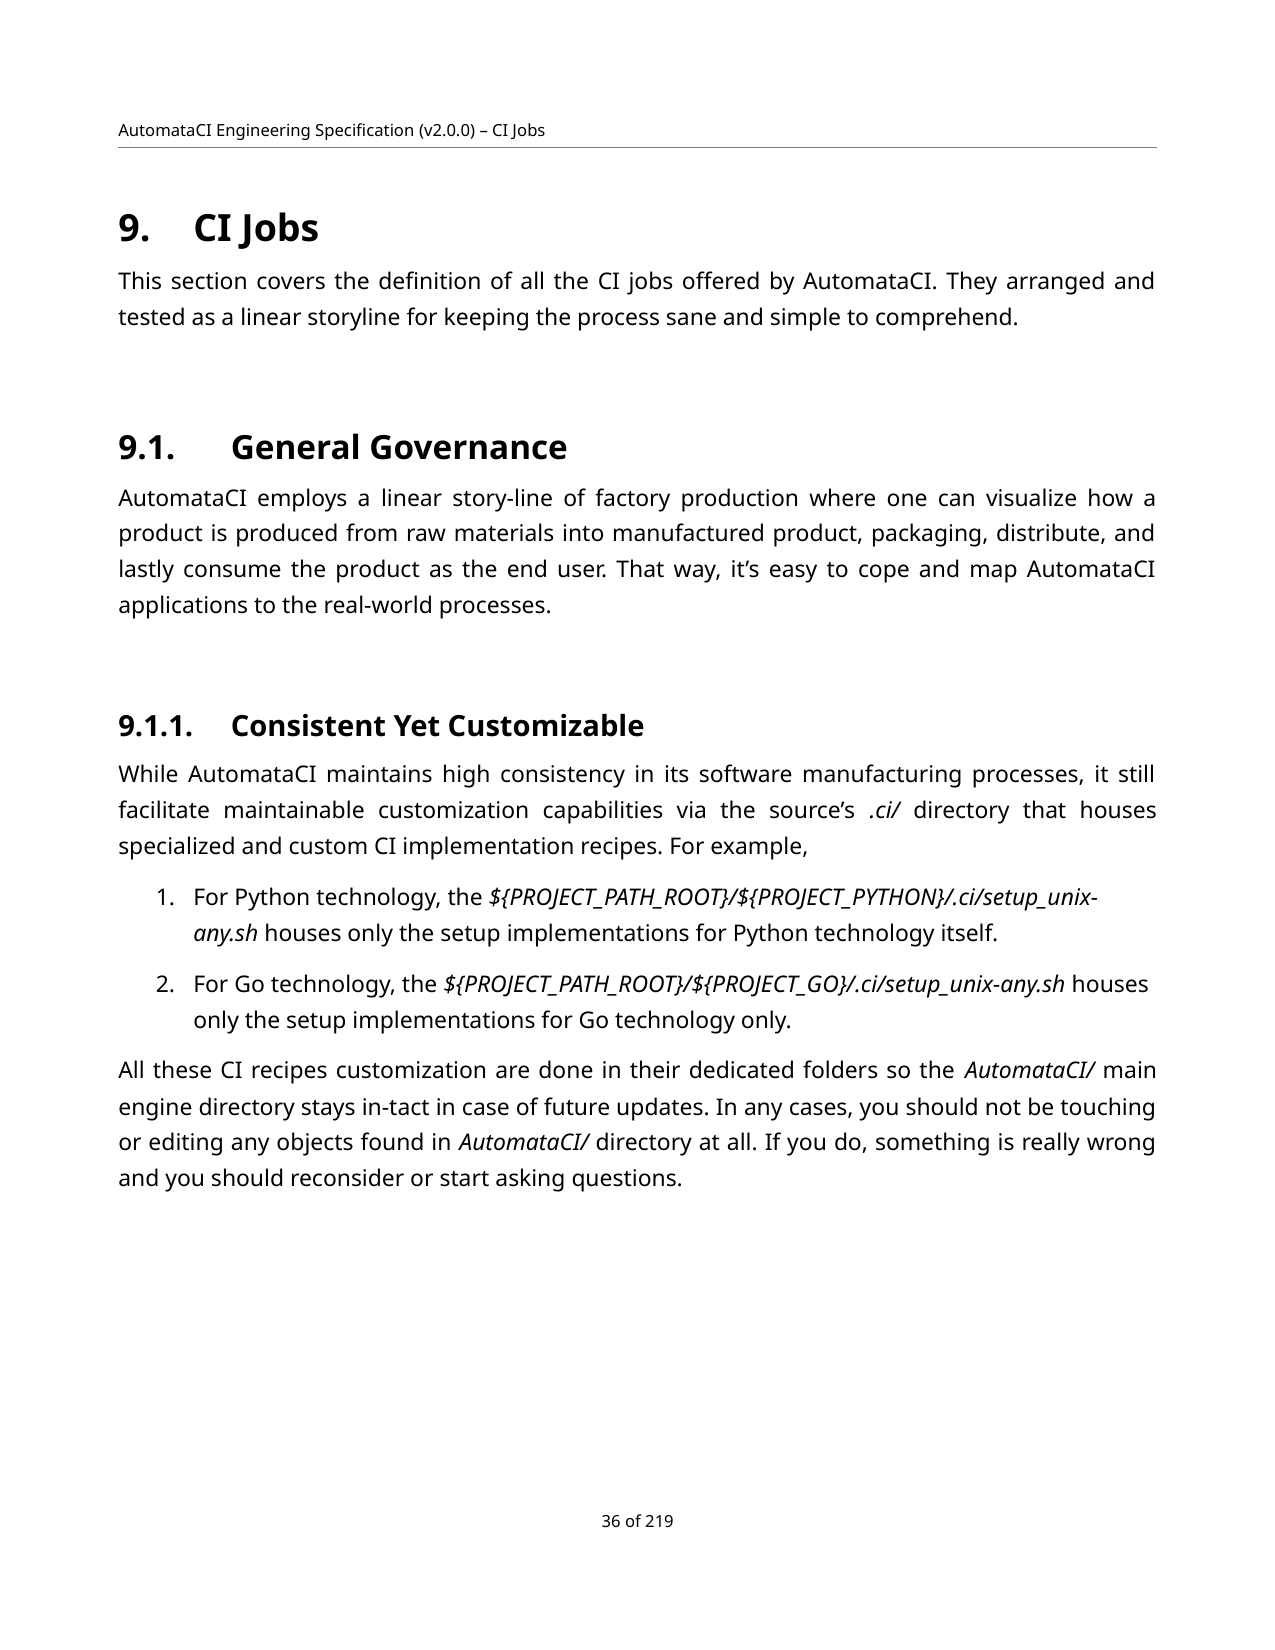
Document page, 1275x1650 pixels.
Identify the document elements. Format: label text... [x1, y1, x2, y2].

text AutomataCI employs a linear story-line of factory production where one can visualize how a product is produced from raw materials into manufactured product, packaging, distribute, and lastly consume the product as the end user. That way, it’s easy to cope and map AutomataCI applications to the real-world processes. [118, 481, 1157, 621]
text This section covers the definition of all the CI jobs offered by AutomataCI. They arranged and tested as a linear storyline for keeping the process sane and simple to comprehend. [118, 265, 1157, 332]
text While AutomataCI maintains high consistency in its software manufacturing processes, it still facilitate maintainable customization capabilities via the source’s .ci/ directory that houses specialized and custom CI implementation recipes. For example, [118, 758, 1157, 861]
subtitle General Governance [118, 423, 1157, 469]
list For Go technology, the ${PROJECT_PATH_ROOT}/${PROJECT_GO}/.ci/setup_unix-any.sh houses only the setup implementations for Go technology only. [156, 968, 1157, 1035]
list For Python technology, the ${PROJECT_PATH_ROOT}/${PROJECT_PYTHON}/.ci/setup_unix-any.sh houses only the setup implementations for Python technology itself. [156, 881, 1157, 948]
text All these CI recipes customization are done in their dedicated folders so the AutomataCI/ main engine directory stays in-tact in case of future updates. In any cases, you should not be touching or editing any objects found in AutomataCI/ directory at all. If you do, something is really wrong and you should reconsider or start asking questions. [118, 1054, 1157, 1193]
subtitle CI Jobs [118, 201, 1157, 252]
subtitle Consistent Yet Customizable [118, 706, 1157, 745]
